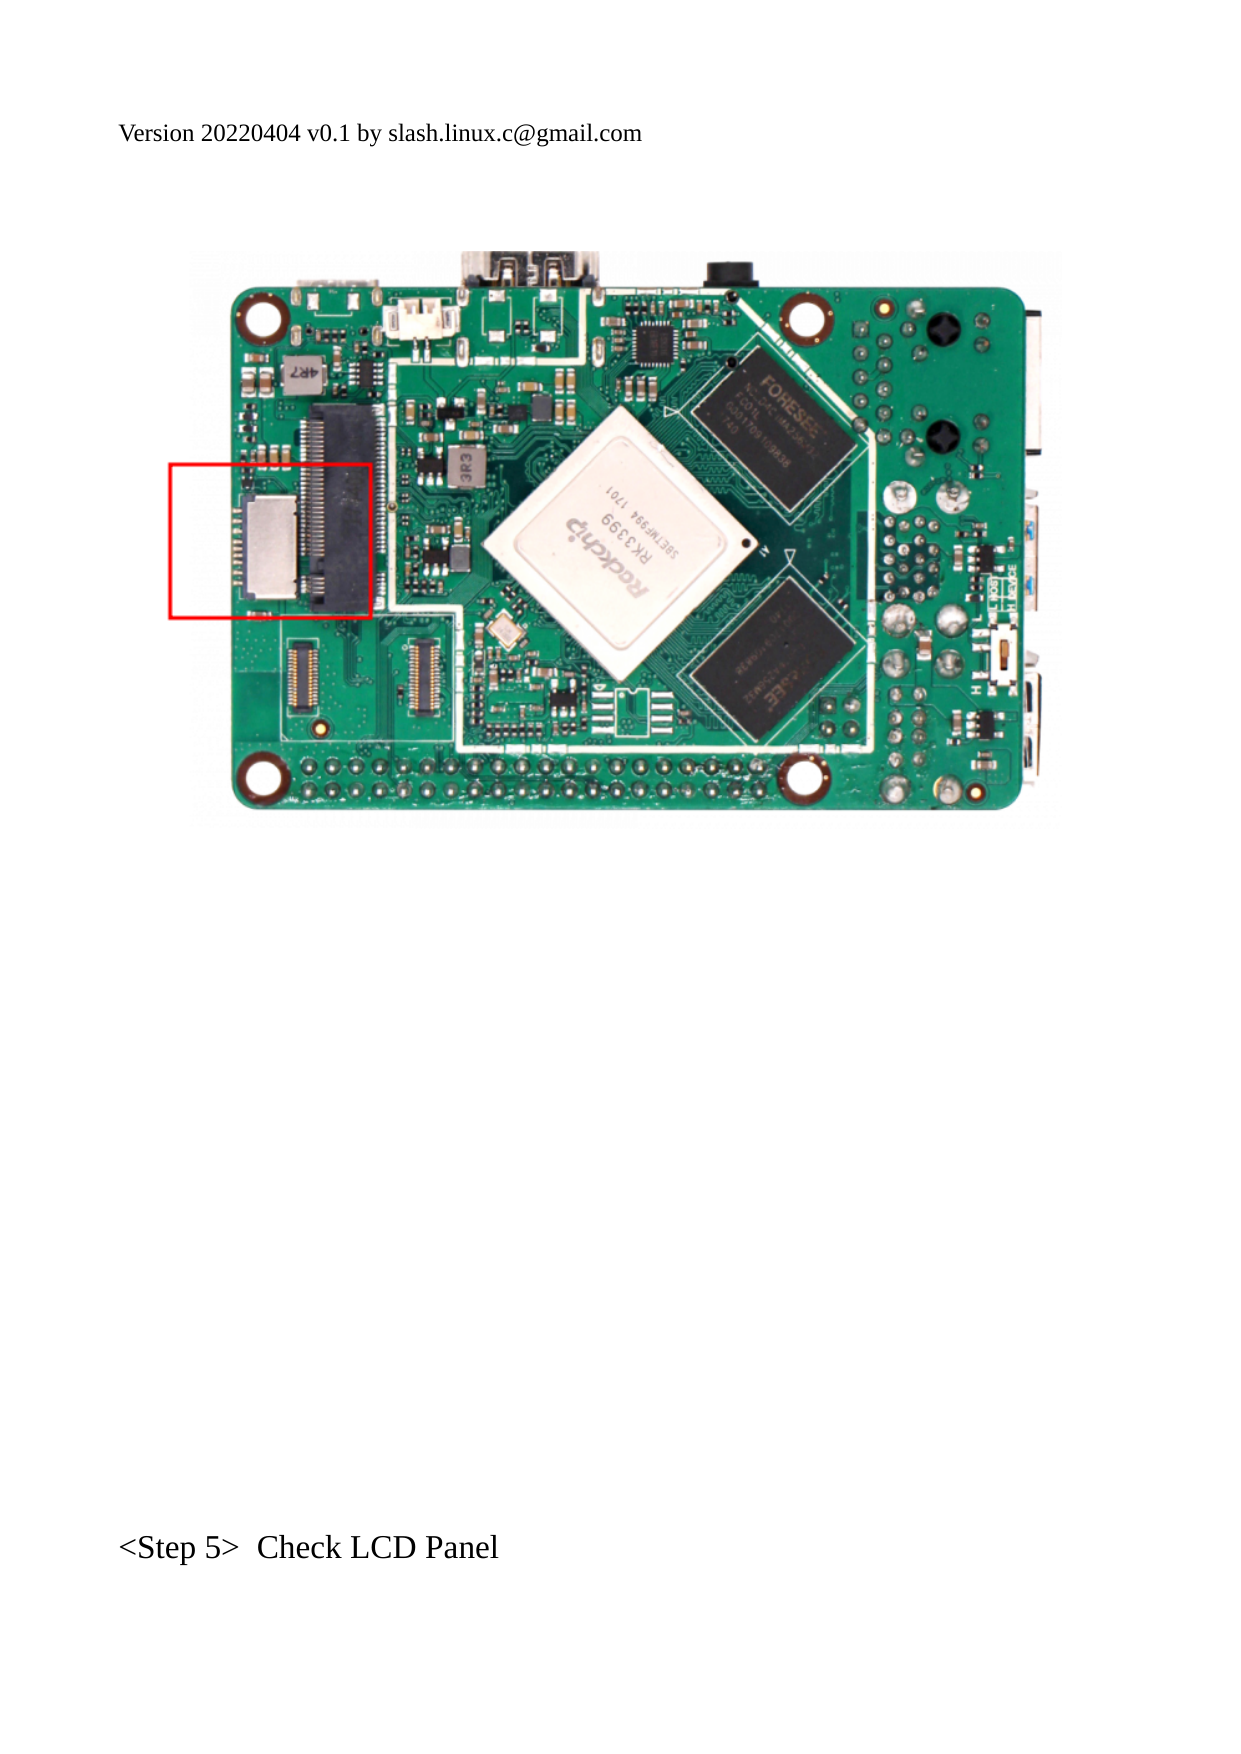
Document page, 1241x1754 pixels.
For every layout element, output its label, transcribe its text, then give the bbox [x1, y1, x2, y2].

picture [118, 251, 1062, 829]
text <Step 5> Check LCD Panel [118, 1528, 1122, 1566]
